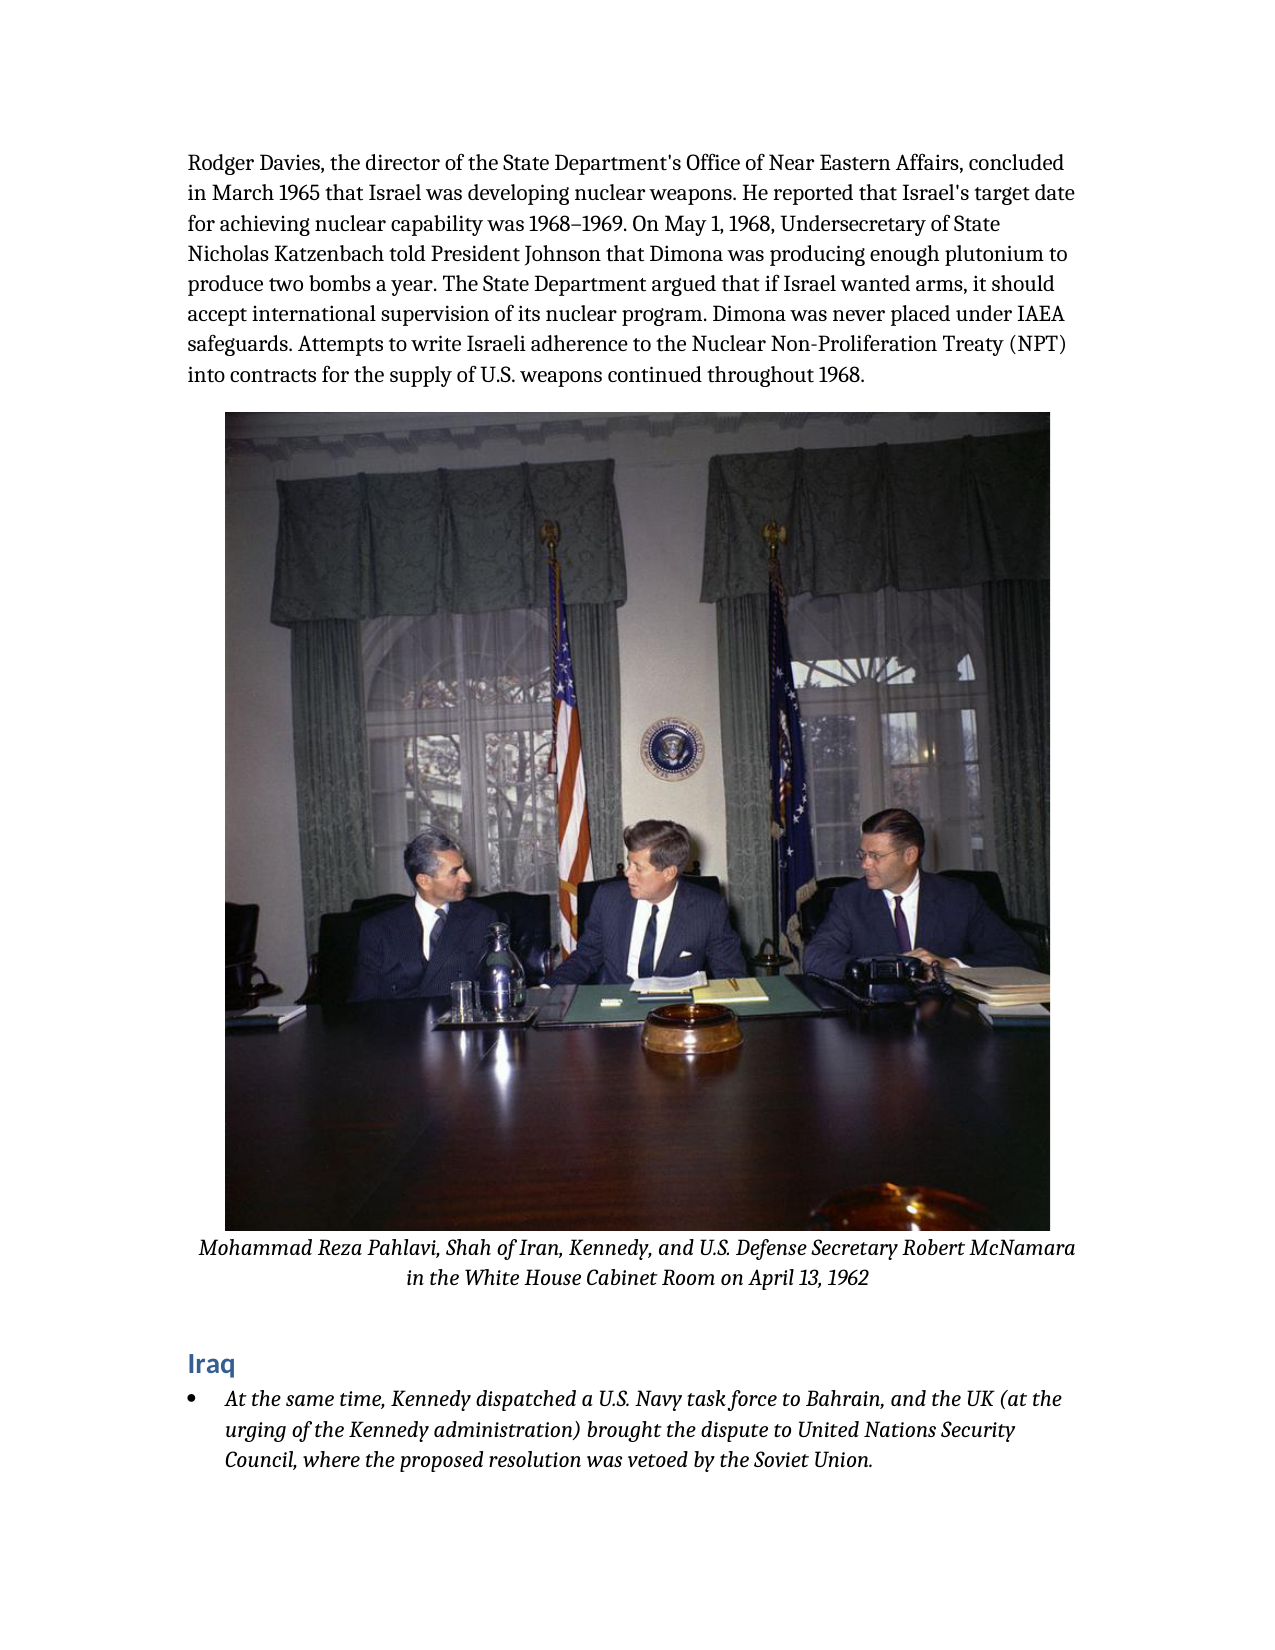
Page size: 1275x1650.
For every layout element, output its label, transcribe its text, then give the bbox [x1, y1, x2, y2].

text Mohammad Reza Pahlavi, Shah of Iran, Kennedy, and U.S. Defense Secretary Robert McNamara in the White House Cabinet Room on April 13, 1962 [187, 412, 1087, 1291]
text Rodger Davies, the director of the State Department's Office of Near Eastern Affairs, concluded in March 1965 that Israel was developing nuclear weapons. He reported that Israel's target date for achieving nuclear capability was 1968–1969. On May 1, 1968, Undersecretary of State Nicholas Katzenbach told President Johnson that Dimona was producing enough plutonium to produce two bombs a year. The State Department argued that if Israel wanted arms, it should accept international supervision of its nuclear program. Dimona was never placed under IAEA safeguards. Attempts to write Israeli adherence to the Nuclear Non-Proliferation Treaty (NPT) into contracts for the supply of U.S. weapons continued throughout 1968. [187, 150, 1087, 388]
picture [225, 412, 1050, 1231]
list At the same time, Kennedy dispatched a U.S. Navy task force to Bahrain, and the UK (at the urging of the Kennedy administration) brought the dispute to United Nations Security Council, where the proposed resolution was vetoed by the Soviet Union. [187, 1386, 1087, 1473]
subtitle Iraq [187, 1345, 1087, 1381]
